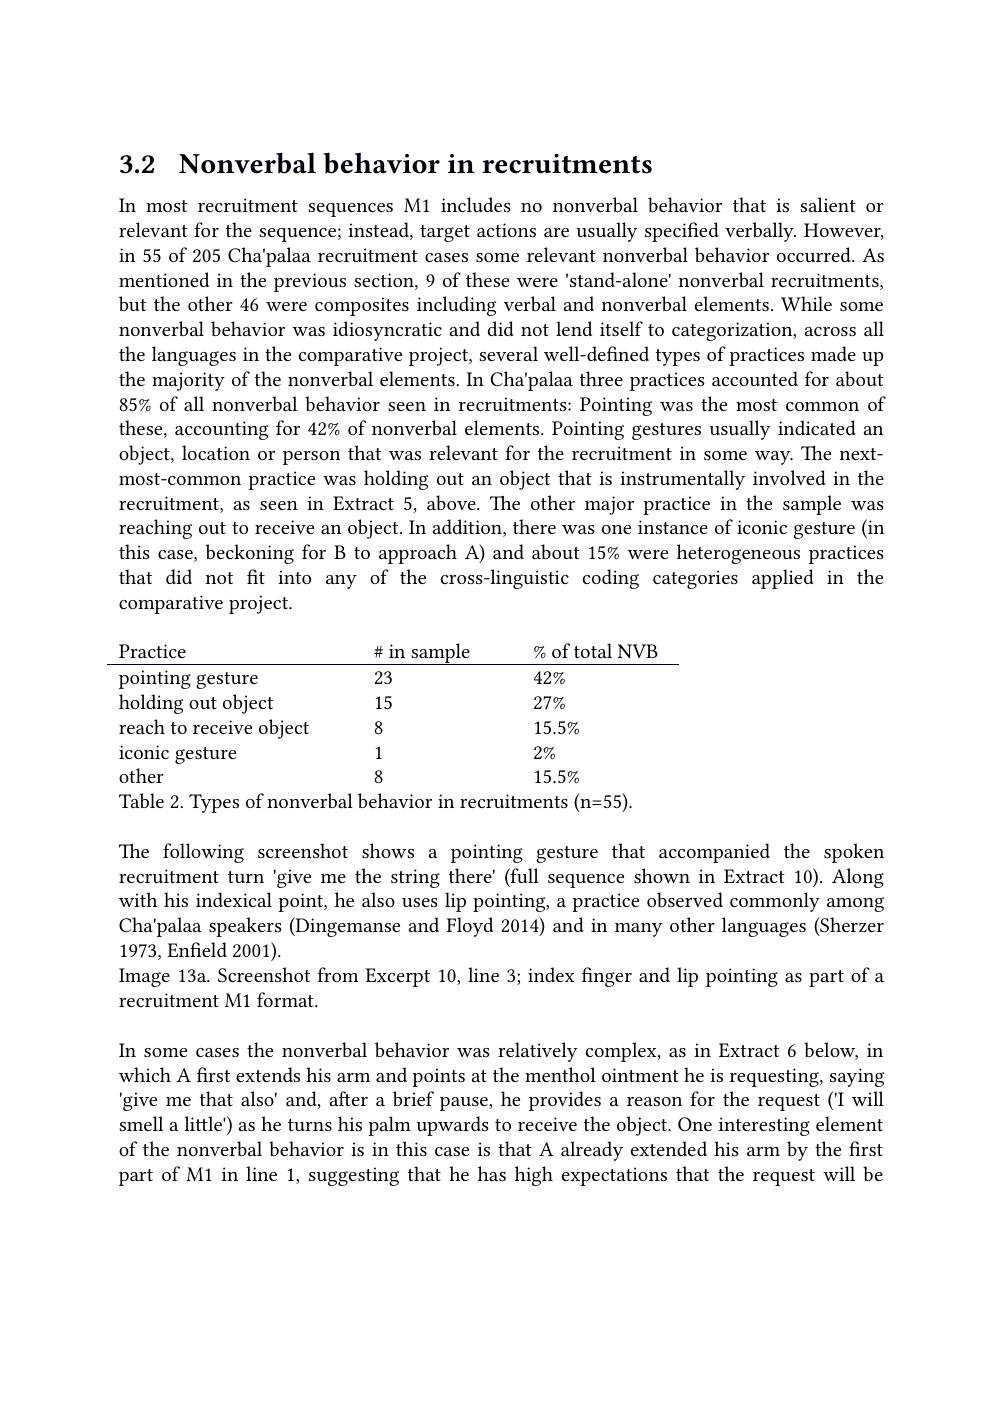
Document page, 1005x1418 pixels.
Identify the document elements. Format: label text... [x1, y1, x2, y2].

table_cell 27% [522, 690, 679, 714]
table_cell pointing gesture [107, 665, 362, 690]
text The following screenshot shows a pointing gesture that accompanied the spoken recruitment turn 'give me the string there' (full sequence shown in Extract 10). Along with his indexical point, he also uses lip pointing, a practice observed commonly among Cha'palaa speakers (Dingemanse and Floyd 2014) and in many other languages (Sherzer 1973, Enfield 2001). [118, 838, 886, 962]
subtitle Nonverbal behavior in recruitments [118, 147, 886, 180]
table_cell 2% [522, 739, 679, 764]
table_cell 8 [362, 715, 522, 739]
table_cell 23 [362, 665, 522, 690]
text In some cases the nonverbal behavior was relatively complex, as in Extract 6 below, in which A first extends his arm and points at the menthol ointment he is requesting, saying 'give me that also' and, after a brief pause, he provides a reason for the request ('I will smell a little') as he turns his palm upwards to receive the object. One interesting element of the nonverbal behavior is in this case is that A already extended his arm by the first part of M1 in line 1, suggesting that he has high expectations that the request will be [118, 1037, 886, 1186]
table_cell 1 [362, 739, 522, 764]
text In most recruitment sequences M1 includes no nonverbal behavior that is salient or relevant for the sequence; instead, target actions are usually specified verbally. However, in 55 of 205 Cha'palaa recruitment cases some relevant nonverbal behavior occurred. As mentioned in the previous section, 9 of these were 'stand-alone' nonverbal recruitments, but the other 46 were composites including verbal and nonverbal elements. While some nonverbal behavior was idiosyncratic and did not lend itself to categorization, across all the languages in the comparative project, several well-defined types of practices made up the majority of the nonverbal elements. In Cha'palaa three practices accounted for about 85% of all nonverbal behavior seen in recruitments: Pointing was the most common of these, accounting for 42% of nonverbal elements. Pointing gestures usually indicated an object, location or person that was relevant for the recruitment in some way. The next-most-common practice was holding out an object that is instrumentally involved in the recruitment, as seen in Extract 5, above. The other major practice in the sample was reaching out to receive an object. In addition, there was one instance of iconic gesture (in this case, beckoning for B to approach A) and about 15% were heterogeneous practices that did not fit into any of the cross-linguistic coding categories applied in the comparative project. [118, 193, 886, 614]
table_cell reach to receive object [107, 715, 362, 739]
table_header % of total NVB [522, 639, 679, 664]
table_cell 15.5% [522, 715, 679, 739]
table_cell iconic gesture [107, 739, 362, 764]
table_cell 8 [362, 764, 522, 789]
table_cell 15.5% [522, 764, 679, 789]
table_cell holding out object [107, 690, 362, 714]
table_header Practice [107, 639, 362, 664]
text Image 13a. Screenshot from Excerpt 10, line 3; index finger and lip pointing as part of a recruitment M1 format. [118, 962, 886, 1012]
table_cell 15 [362, 690, 522, 714]
table_cell other [107, 764, 362, 789]
text Table 2. Types of nonverbal behavior in recruitments (n=55). [118, 789, 886, 814]
table_cell 42% [522, 665, 679, 690]
table_header # in sample [362, 639, 522, 664]
